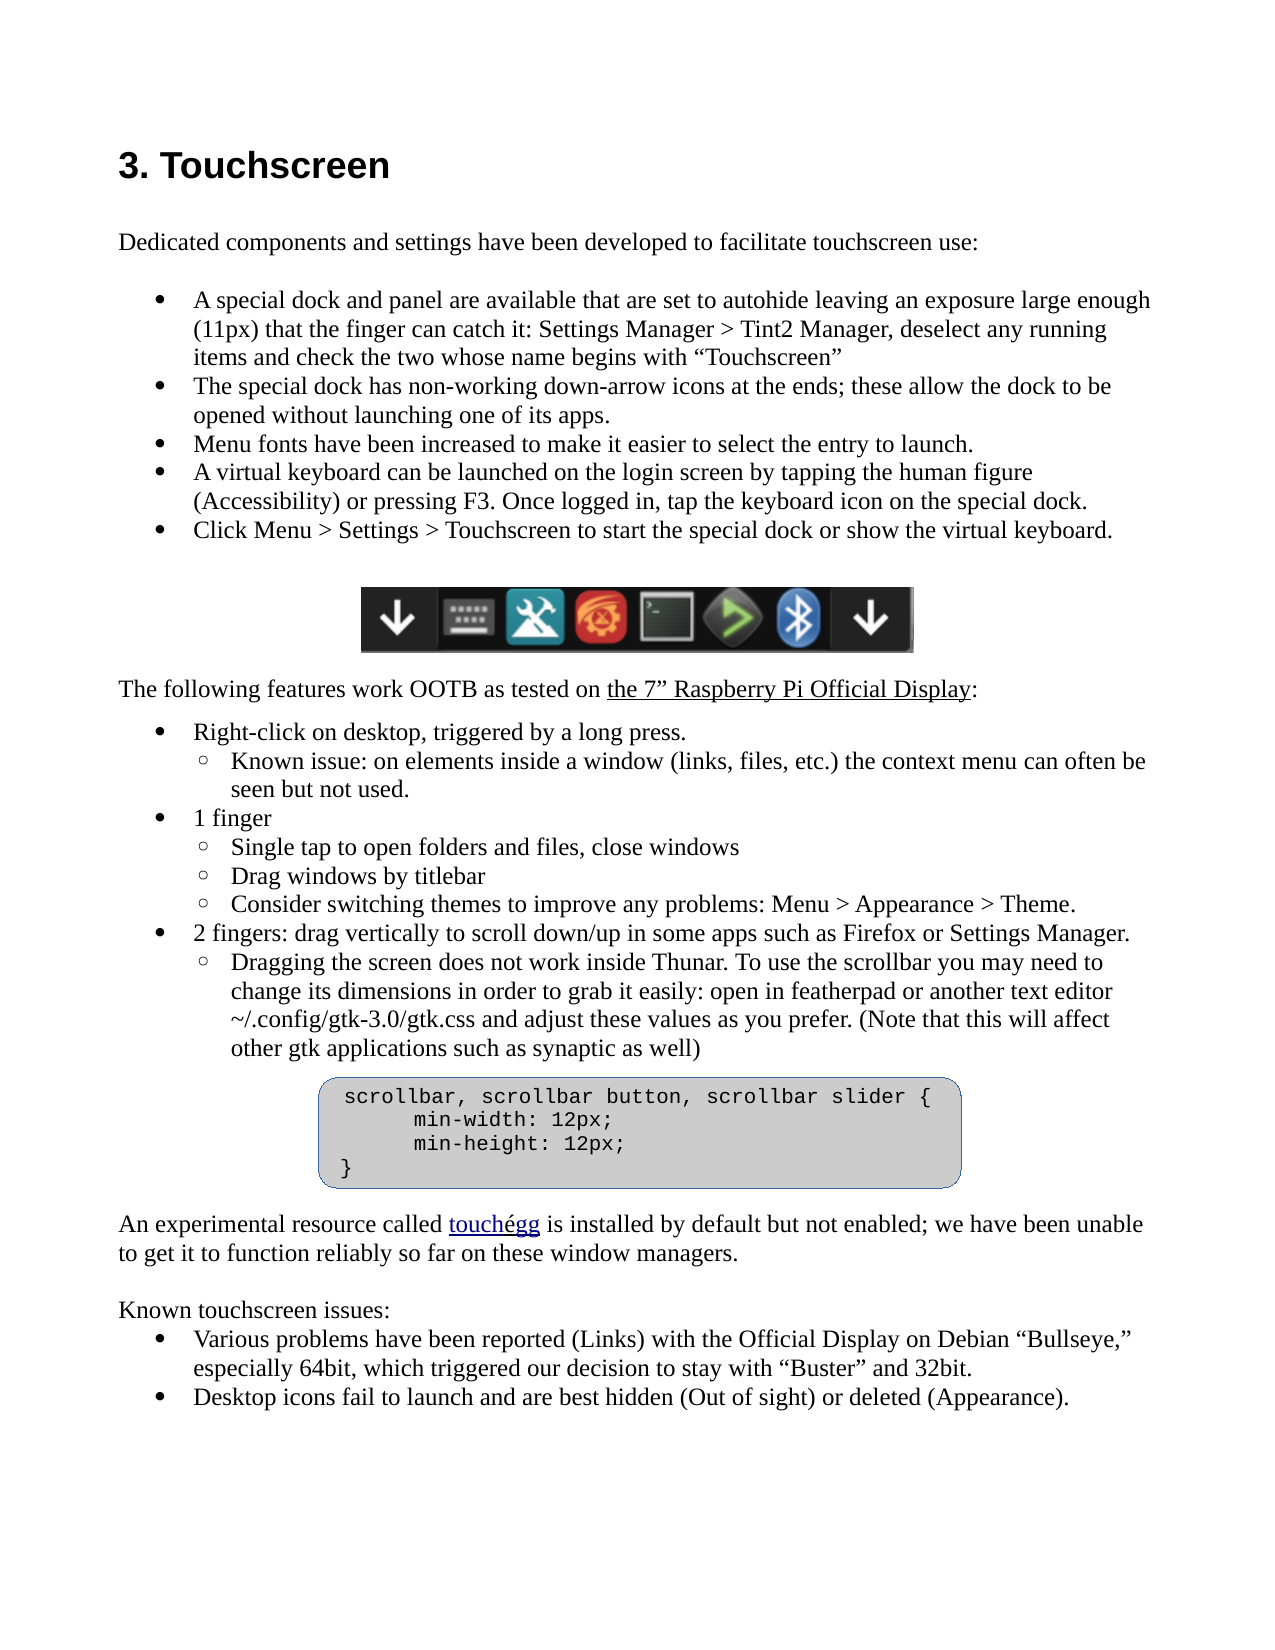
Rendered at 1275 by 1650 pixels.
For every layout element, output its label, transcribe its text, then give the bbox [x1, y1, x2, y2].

text Known touchscreen issues: [118, 1295, 1157, 1324]
list Consider switching themes to improve any problems: Menu > Appearance > Theme. [193, 889, 1157, 918]
list Dragging the screen does not work inside Thunar. To use the scrollbar you may need to change its dimensions in order to grab it easily: open in featherpad or another text editor ~/.config/gtk-3.0/gtk.css and adjust these values as you prefer. (Note that this will affect other gtk applications such as synaptic as well) [193, 947, 1157, 1062]
list Right-click on desktop, triggered by a long press. [156, 717, 1157, 746]
text min-height: 12px; [118, 1133, 1157, 1157]
list Menu fonts have been increased to make it easier to select the entry to launch. [156, 429, 1157, 457]
list 2 fingers: drag vertically to scroll down/up in some apps such as Firefox or Settings Manager. [156, 918, 1157, 947]
list A special dock and panel are available that are set to autohide leaving an exposure large enough (11px) that the finger can catch it: Settings Manager > Tint2 Manager, deselect any running items and check the two whose name begins with “Touchscreen” [156, 285, 1157, 371]
subtitle 3. Touchscreen [118, 143, 1157, 186]
text An experimental resource called touchégg is installed by default but not enabled; we have been unable to get it to function reliably so far on these window managers. [118, 1209, 1157, 1267]
list Drag windows by titlebar [193, 861, 1157, 889]
list 1 finger [156, 803, 1157, 832]
list A virtual keyboard can be launched on the login screen by tapping the human figure (Accessibility) or pressing F3. Once logged in, tap the keyboard icon on the special dock. [156, 457, 1157, 515]
list Desktop icons fail to launch and are best hidden (Out of sight) or deleted (Appearance). [156, 1382, 1157, 1410]
list Known issue: on elements inside a window (links, files, etc.) the context menu can often be seen but not used. [193, 746, 1157, 803]
text scrollbar, scrollbar button, scrollbar slider { [118, 1086, 1157, 1109]
list Click Menu > Settings > Touchscreen to start the special dock or show the virtual keyboard. [156, 515, 1157, 544]
picture [361, 587, 914, 653]
text min-width: 12px; [118, 1109, 1157, 1133]
text } [118, 1157, 1157, 1180]
text The following features work OOTB as tested on the 7” Raspberry Pi Official Display: [118, 674, 1157, 702]
text Dedicated components and settings have been developed to facilitate touchscreen use: [118, 227, 1157, 256]
list Various problems have been reported (Links) with the Official Display on Debian “Bullseye,” especially 64bit, which triggered our decision to stay with “Buster” and 32bit. [156, 1324, 1157, 1382]
list The special dock has non-working down-arrow icons at the ends; these allow the dock to be opened without launching one of its apps. [156, 371, 1157, 429]
list Single tap to open folders and files, close windows [193, 832, 1157, 861]
